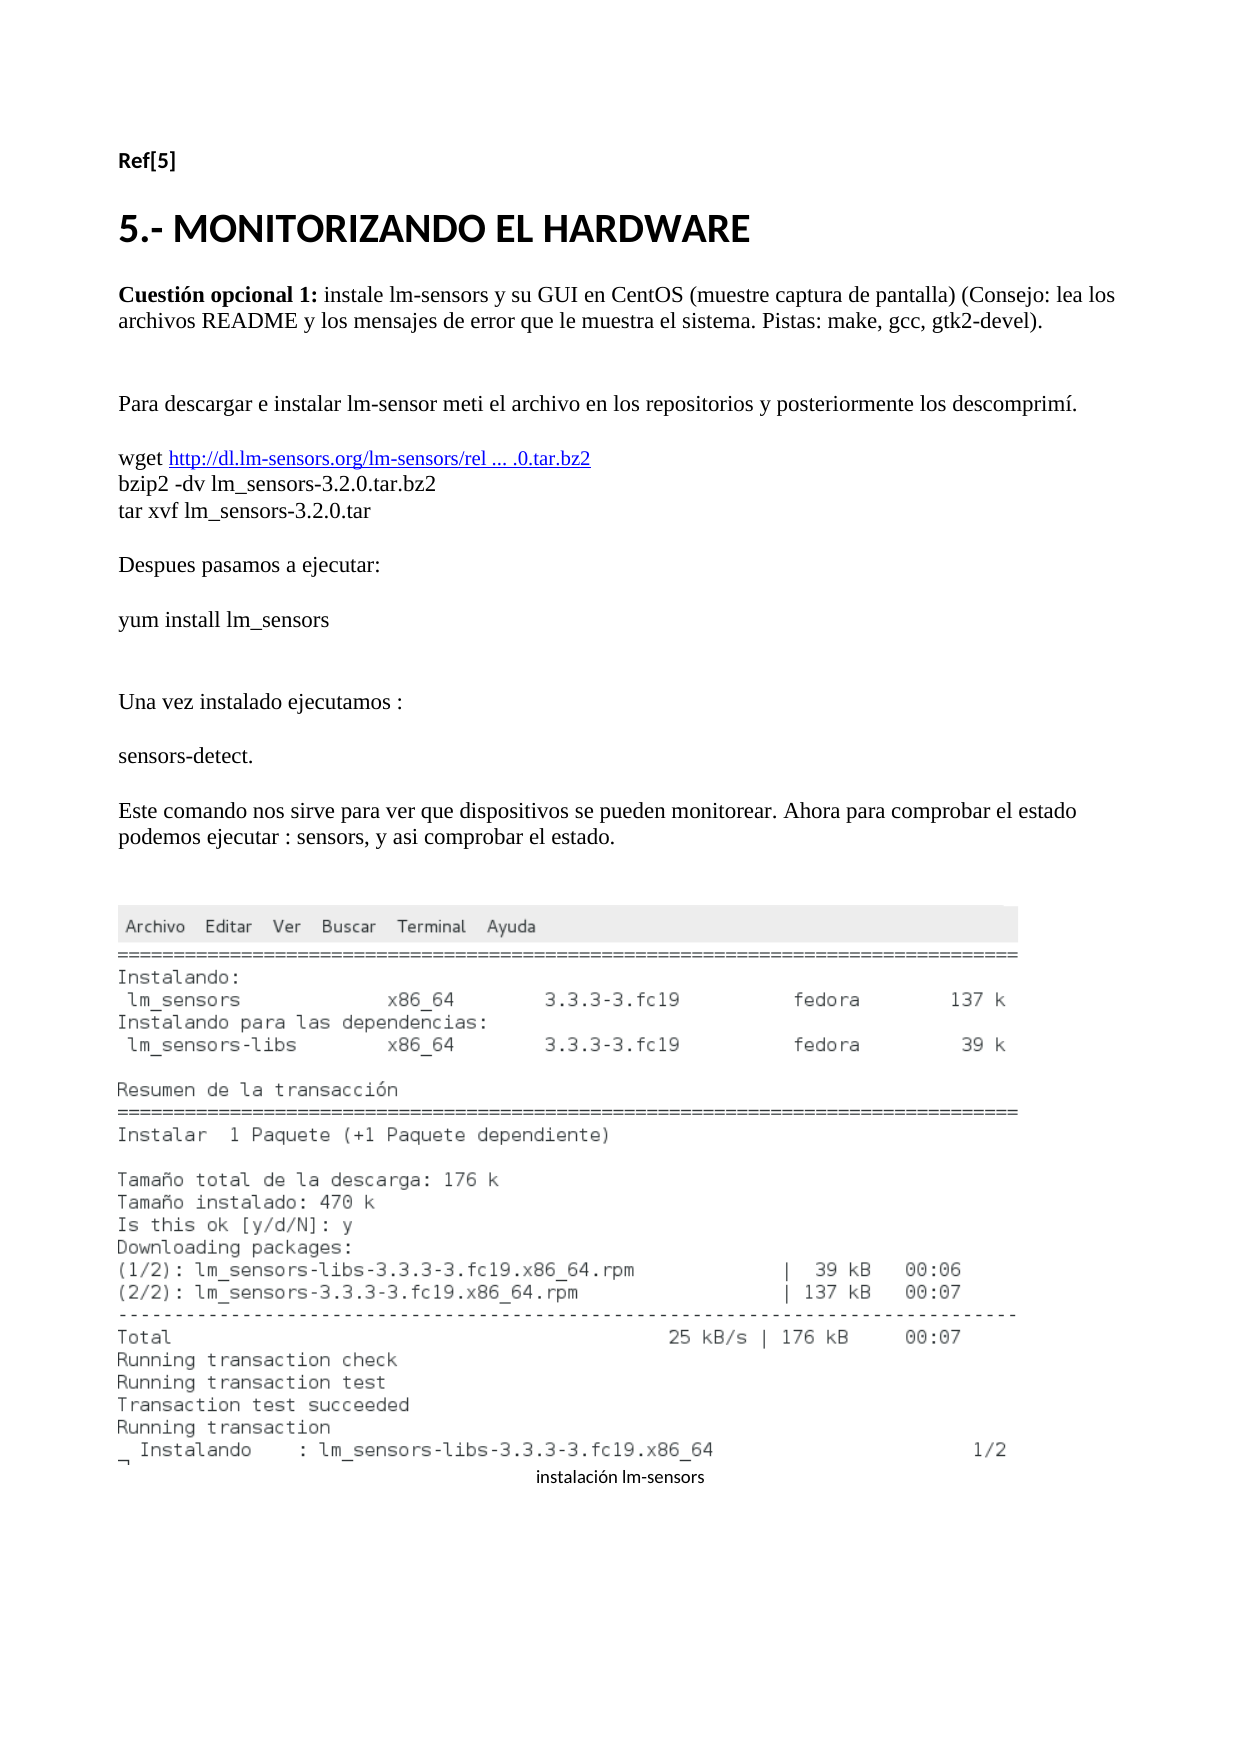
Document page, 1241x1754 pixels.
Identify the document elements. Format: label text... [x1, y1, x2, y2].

text Cuestión opcional 1: instale lm-sensors y su GUI en CentOS (muestre captura de pantalla) (Consejo: lea los archivos README y los mensajes de error que le muestra el sistema. Pistas: make, gcc, gtk2-devel). [118, 281, 1122, 334]
text Despues pasamos a ejecutar: [118, 551, 1122, 578]
text Para descargar e instalar lm-sensor meti el archivo en los repositorios y posteriormente los descomprimí. [118, 390, 1122, 416]
text 5.- MONITORIZANDO EL HARDWARE [118, 202, 1122, 253]
text Ref[5] [118, 146, 1122, 174]
text Una vez instalado ejecutamos : [118, 688, 1122, 714]
text wget http://dl.lm-sensors.org/lm-sensors/rel ... .0.tar.bz2 [118, 444, 1122, 471]
text bzip2 -dv lm_sensors-3.2.0.tar.bz2 [118, 471, 1122, 497]
text Este comando nos sirve para ver que dispositivos se pueden monitorear. Ahora para comprobar el estado podemos ejecutar : sensors, y asi comprobar el estado. [118, 797, 1122, 849]
text yum install lm_sensors [118, 606, 1122, 632]
text tar xvf lm_sensors-3.2.0.tar [118, 497, 1122, 523]
text sensors-detect. [118, 742, 1122, 769]
text instalación lm-sensors [118, 1465, 1122, 1488]
